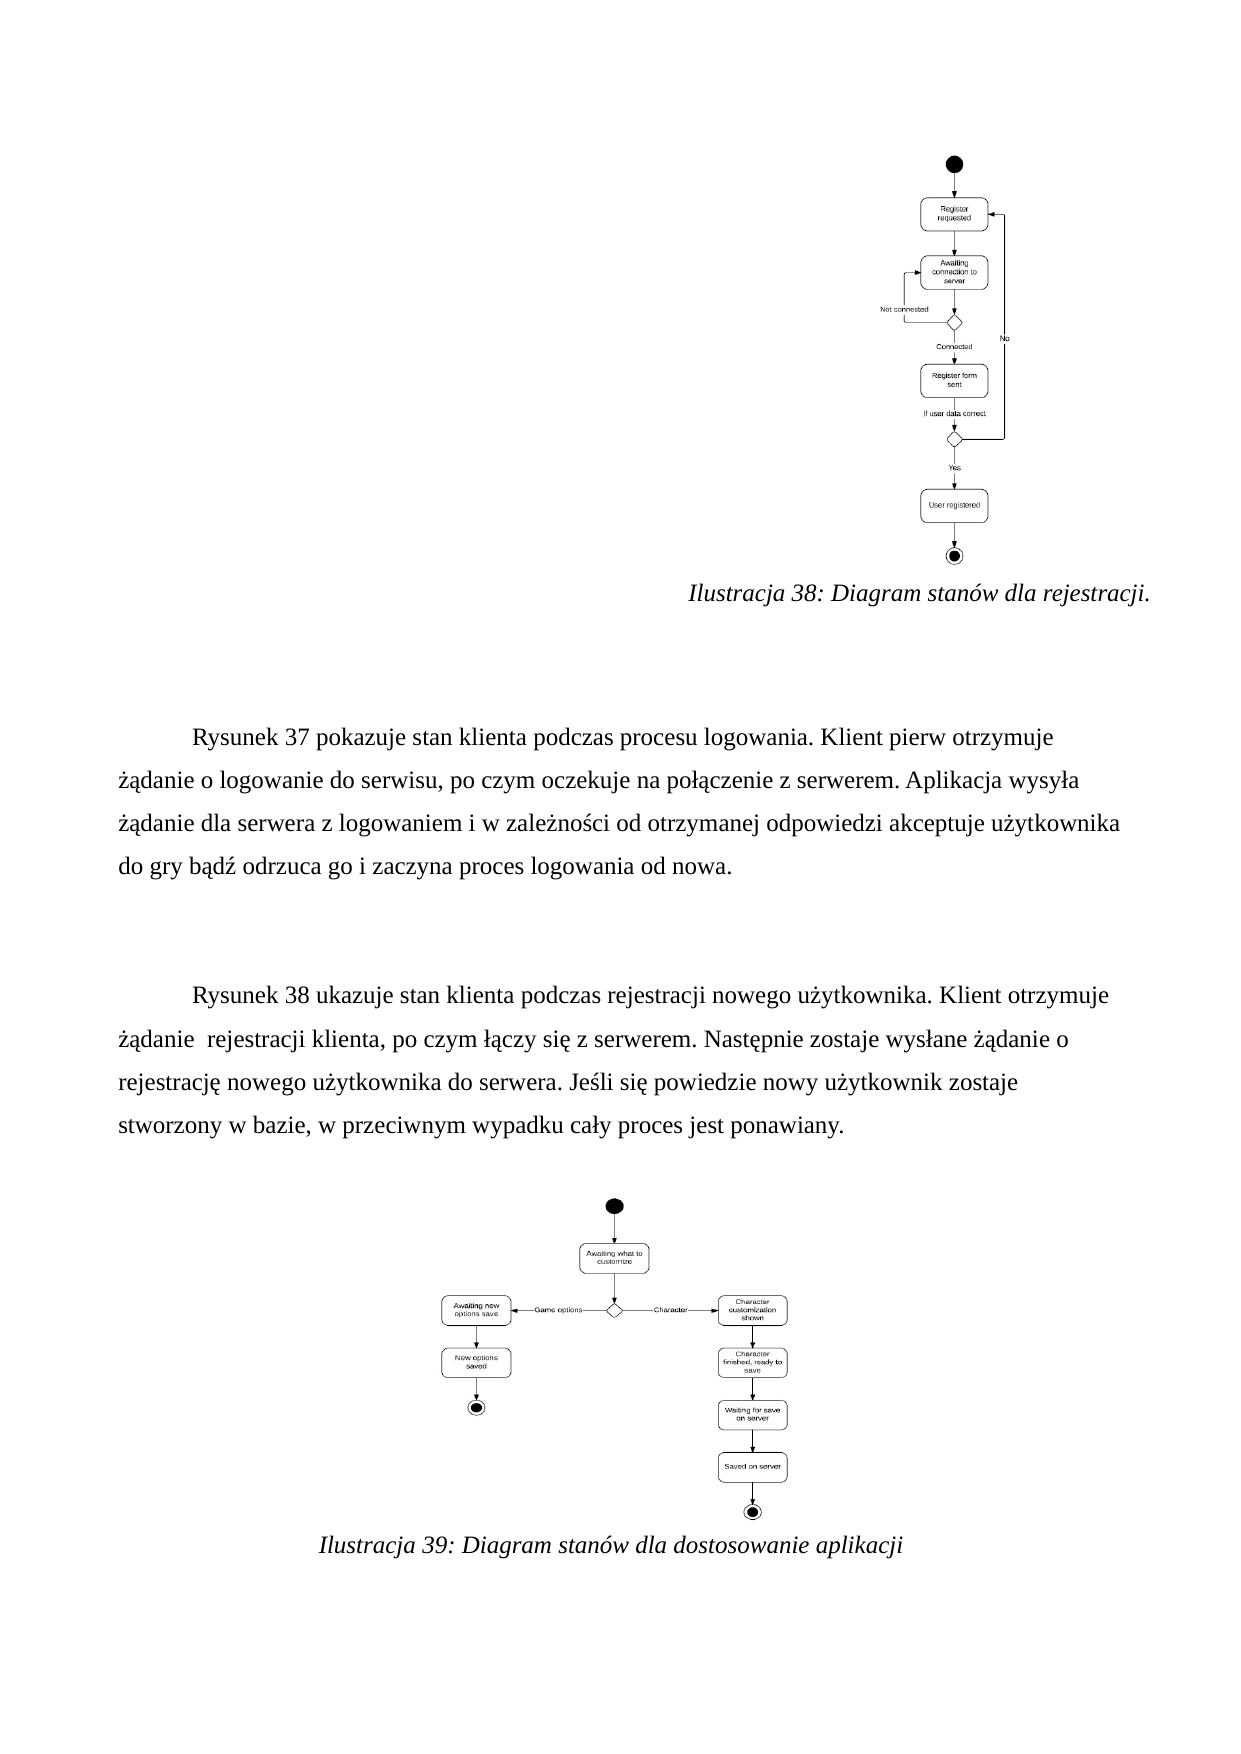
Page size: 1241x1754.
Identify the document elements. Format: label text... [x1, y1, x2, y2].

text Ilustracja 38: Diagram stanów dla rejestracji. [688, 146, 1196, 607]
picture [868, 133, 1015, 578]
text Rysunek 37 pokazuje stan klienta podczas procesu logowania. Klient pierw otrzymuje żądanie o logowanie do serwisu, po czym oczekuje na połączenie z serwerem. Aplikacja wysyła żądanie dla serwera z logowaniem i w zależności od otrzymanej odpowiedzi akceptuje użytkownika do gry bądź odrzuca go i zaczyna proces logowania od nowa. [118, 722, 1122, 880]
text Rysunek 38 ukazuje stan klienta podczas rejestracji nowego użytkownika. Klient otrzymuje żądanie rejestracji klienta, po czym łączy się z serwerem. Następnie zostaje wysłane żądanie o rejestrację nowego użytkownika do serwera. Jeśli się powiedzie nowy użytkownik zostaje stworzony w bazie, w przeciwnym wypadku cały proces jest ponawiany. [118, 981, 1122, 1139]
picture [431, 1177, 809, 1530]
text Ilustracja 39: Diagram stanów dla dostosowanie aplikacji [318, 1190, 922, 1559]
